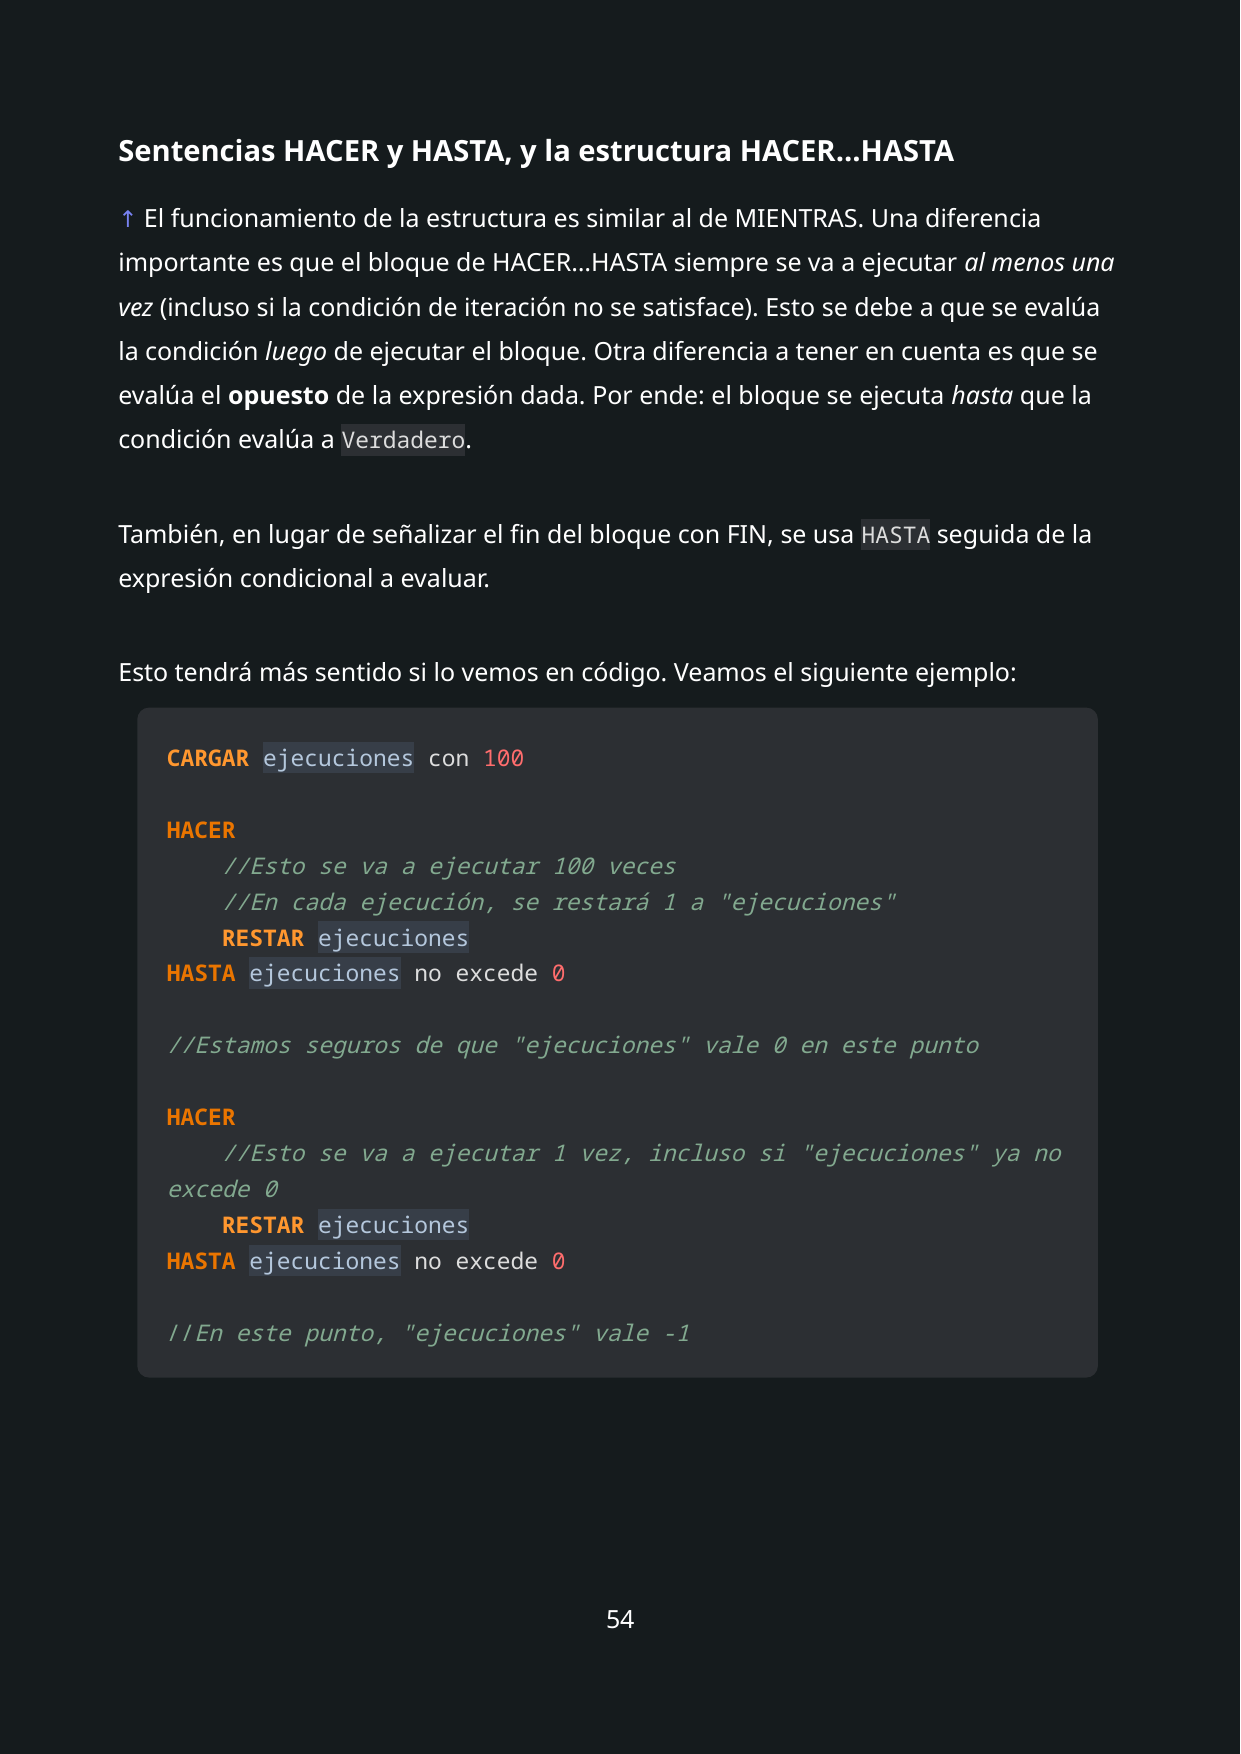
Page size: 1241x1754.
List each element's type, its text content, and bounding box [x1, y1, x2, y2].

text Esto tendrá más sentido si lo vemos en código. Veamos el siguiente ejemplo: [118, 655, 1122, 689]
text También, en lugar de señalizar el fin del bloque con FIN, se usa HASTA seguida de la expresión condicional a evaluar. [118, 516, 1122, 595]
text ↑ El funcionamiento de la estructura es similar al de MIENTRAS. Una diferencia importante es que el bloque de HACER…HASTA siempre se va a ejecutar al menos una vez (incluso si la condición de iteración no se satisface). Esto se debe a que se evalúa la condición luego de ejecutar el bloque. Otra diferencia a tener en cuenta es que se evalúa el opuesto de la expresión dada. Por ende: el bloque se ejecuta hasta que la condición evalúa a Verdadero. [118, 201, 1122, 456]
subtitle Sentencias HACER y HASTA, y la estructura HACER...HASTA [118, 131, 1122, 170]
